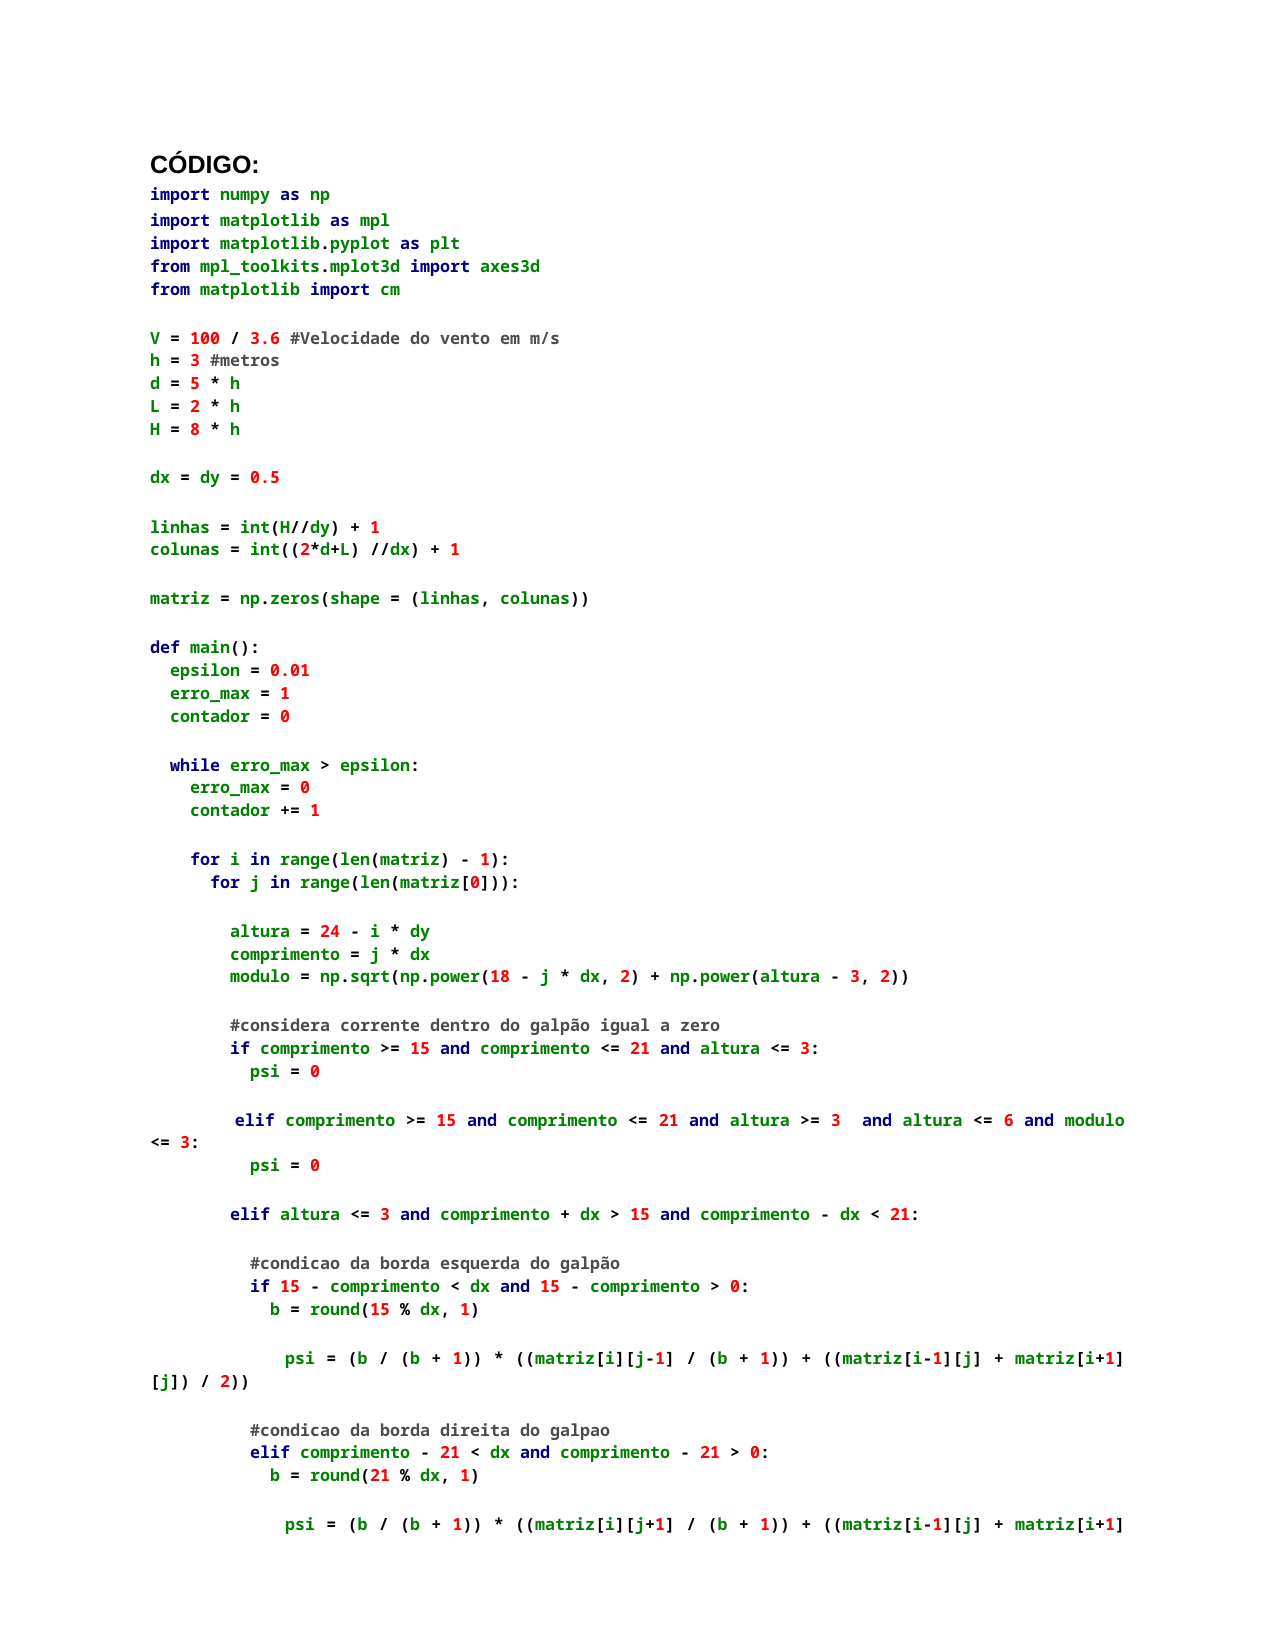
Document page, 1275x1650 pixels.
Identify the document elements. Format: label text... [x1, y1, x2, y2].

text psi = 0 [150, 1154, 1125, 1177]
text elif comprimento - 21 < dx and comprimento - 21 > 0: [150, 1441, 1125, 1464]
text L = 2 * h [150, 394, 1125, 417]
text #considera corrente dentro do galpão igual a zero [150, 1014, 1125, 1037]
text for j in range(len(matriz[0])): [150, 870, 1125, 893]
text contador = 0 [150, 704, 1125, 727]
text b = round(15 % dx, 1) [150, 1297, 1125, 1320]
text CÓDIGO: [150, 150, 1125, 179]
text psi = 0 [150, 1059, 1125, 1082]
text import matplotlib.pyplot as plt [150, 232, 1125, 254]
text h = 3 #metros [150, 349, 1125, 372]
text b = round(21 % dx, 1) [150, 1464, 1125, 1486]
text if comprimento >= 15 and comprimento <= 21 and altura <= 3: [150, 1037, 1125, 1059]
text dx = dy = 0.5 [150, 466, 1125, 489]
text psi = (b / (b + 1)) * ((matriz[i][j+1] / (b + 1)) + ((matriz[i-1][j] + matriz[i+1] [150, 1513, 1125, 1535]
text from mpl_toolkits.mplot3d import axes3d [150, 254, 1125, 277]
text if 15 - comprimento < dx and 15 - comprimento > 0: [150, 1275, 1125, 1297]
text linhas = int(H//dy) + 1 [150, 515, 1125, 538]
text altura = 24 - i * dy [150, 919, 1125, 942]
text from matplotlib import cm [150, 277, 1125, 300]
text matriz = np.zeros(shape = (linhas, colunas)) [150, 587, 1125, 610]
text H = 8 * h [150, 417, 1125, 440]
text #condicao da borda direita do galpao [150, 1418, 1125, 1441]
text modulo = np.sqrt(np.power(18 - j * dx, 2) + np.power(altura - 3, 2)) [150, 965, 1125, 988]
text #condicao da borda esquerda do galpão [150, 1252, 1125, 1275]
text for i in range(len(matriz) - 1): [150, 848, 1125, 870]
text epsilon = 0.01 [150, 659, 1125, 681]
text colunas = int((2*d+L) //dx) + 1 [150, 538, 1125, 561]
text erro_max = 1 [150, 681, 1125, 704]
text psi = (b / (b + 1)) * ((matriz[i][j-1] / (b + 1)) + ((matriz[i-1][j] + matriz[i+1][j]) / 2)) [150, 1346, 1125, 1392]
text while erro_max > epsilon: [150, 753, 1125, 776]
text contador += 1 [150, 799, 1125, 821]
text elif comprimento >= 15 and comprimento <= 21 and altura >= 3 and altura <= 6 and modulo <= 3: [150, 1108, 1125, 1154]
text d = 5 * h [150, 372, 1125, 394]
text import matplotlib as mpl [150, 209, 1125, 232]
text V = 100 / 3.6 #Velocidade do vento em m/s [150, 326, 1125, 349]
text import numpy as np [150, 183, 1125, 206]
text elif altura <= 3 and comprimento + dx > 15 and comprimento - dx < 21: [150, 1203, 1125, 1226]
text comprimento = j * dx [150, 942, 1125, 965]
text def main(): [150, 636, 1125, 659]
text erro_max = 0 [150, 776, 1125, 799]
